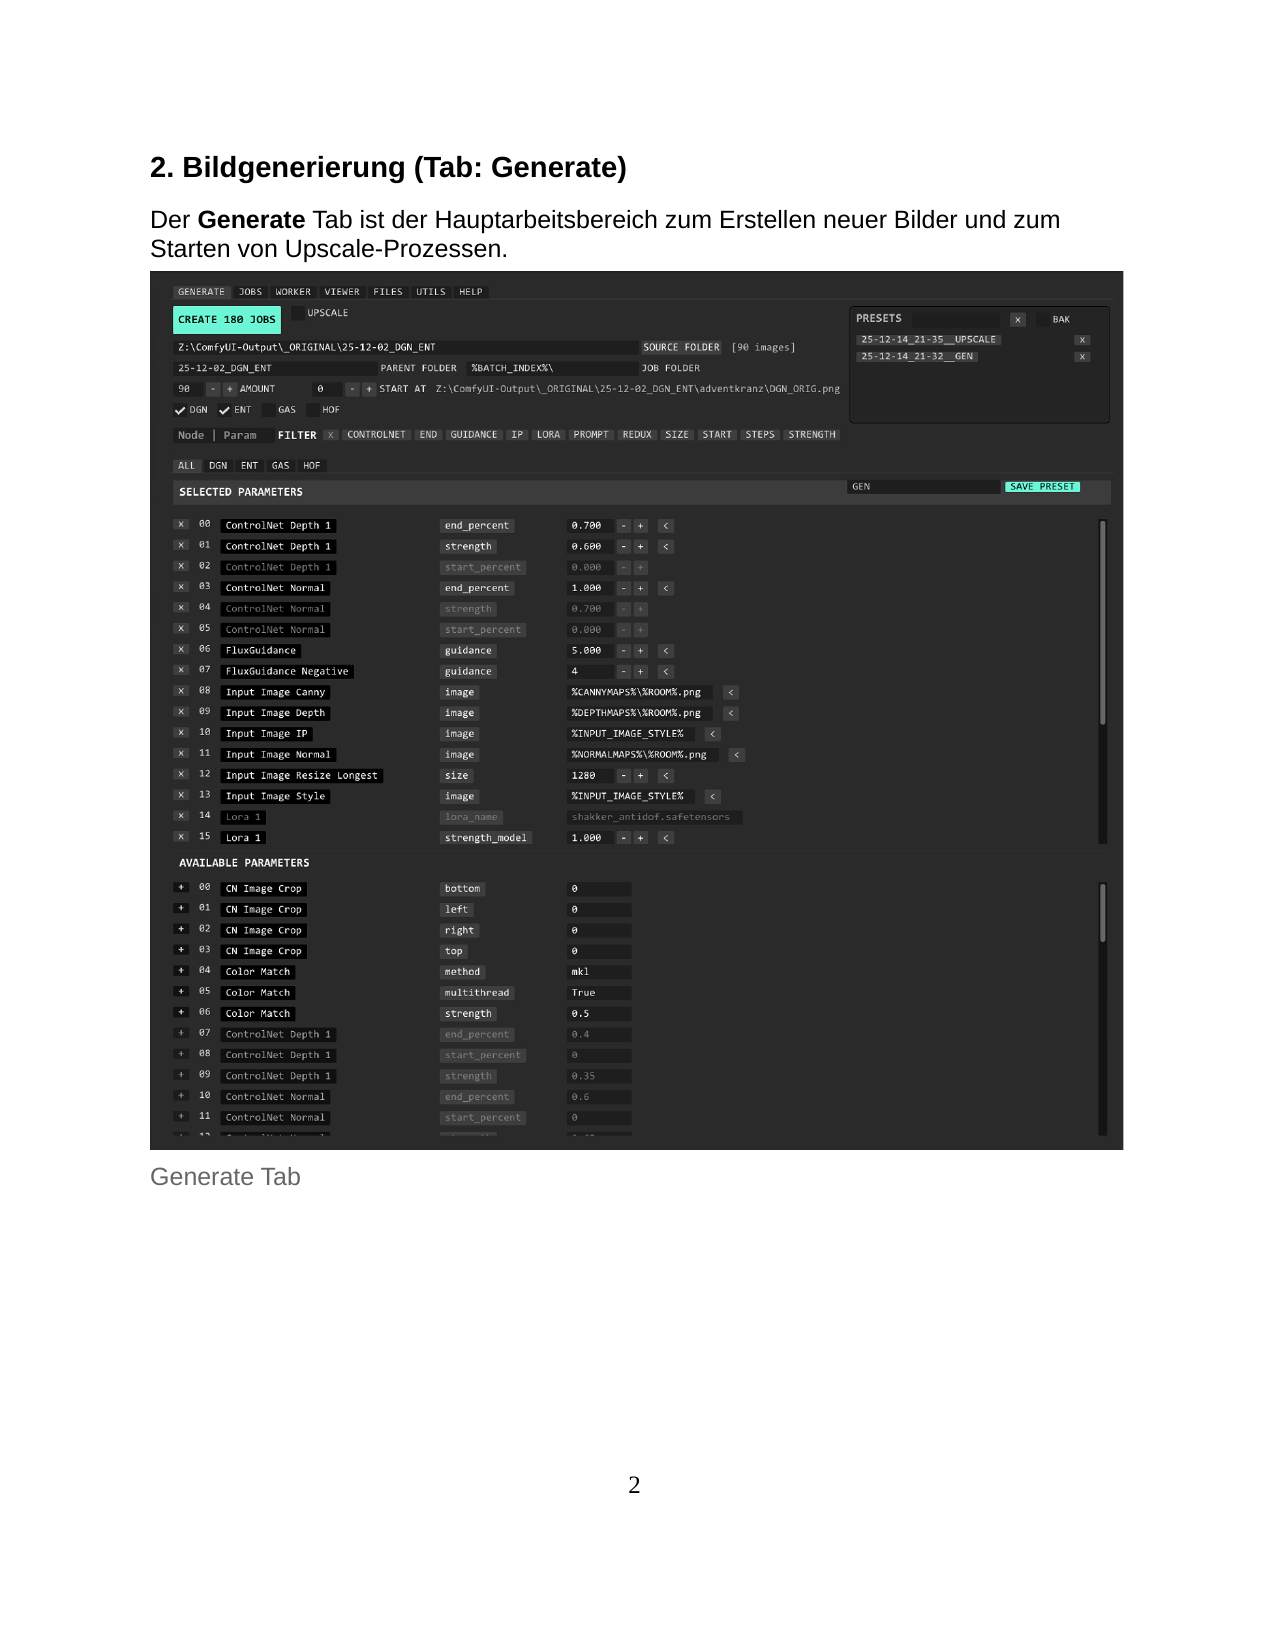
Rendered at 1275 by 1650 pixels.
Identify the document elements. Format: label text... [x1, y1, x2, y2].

subtitle 2. Bildgenerierung (Tab: Generate) [150, 150, 1125, 183]
text Generate Tab [150, 1162, 1125, 1191]
text Der Generate Tab ist der Hauptarbeitsbereich zum Erstellen neuer Bilder und zum Starten von Upscale-Prozessen. [150, 205, 1125, 262]
picture [150, 271, 1124, 1150]
